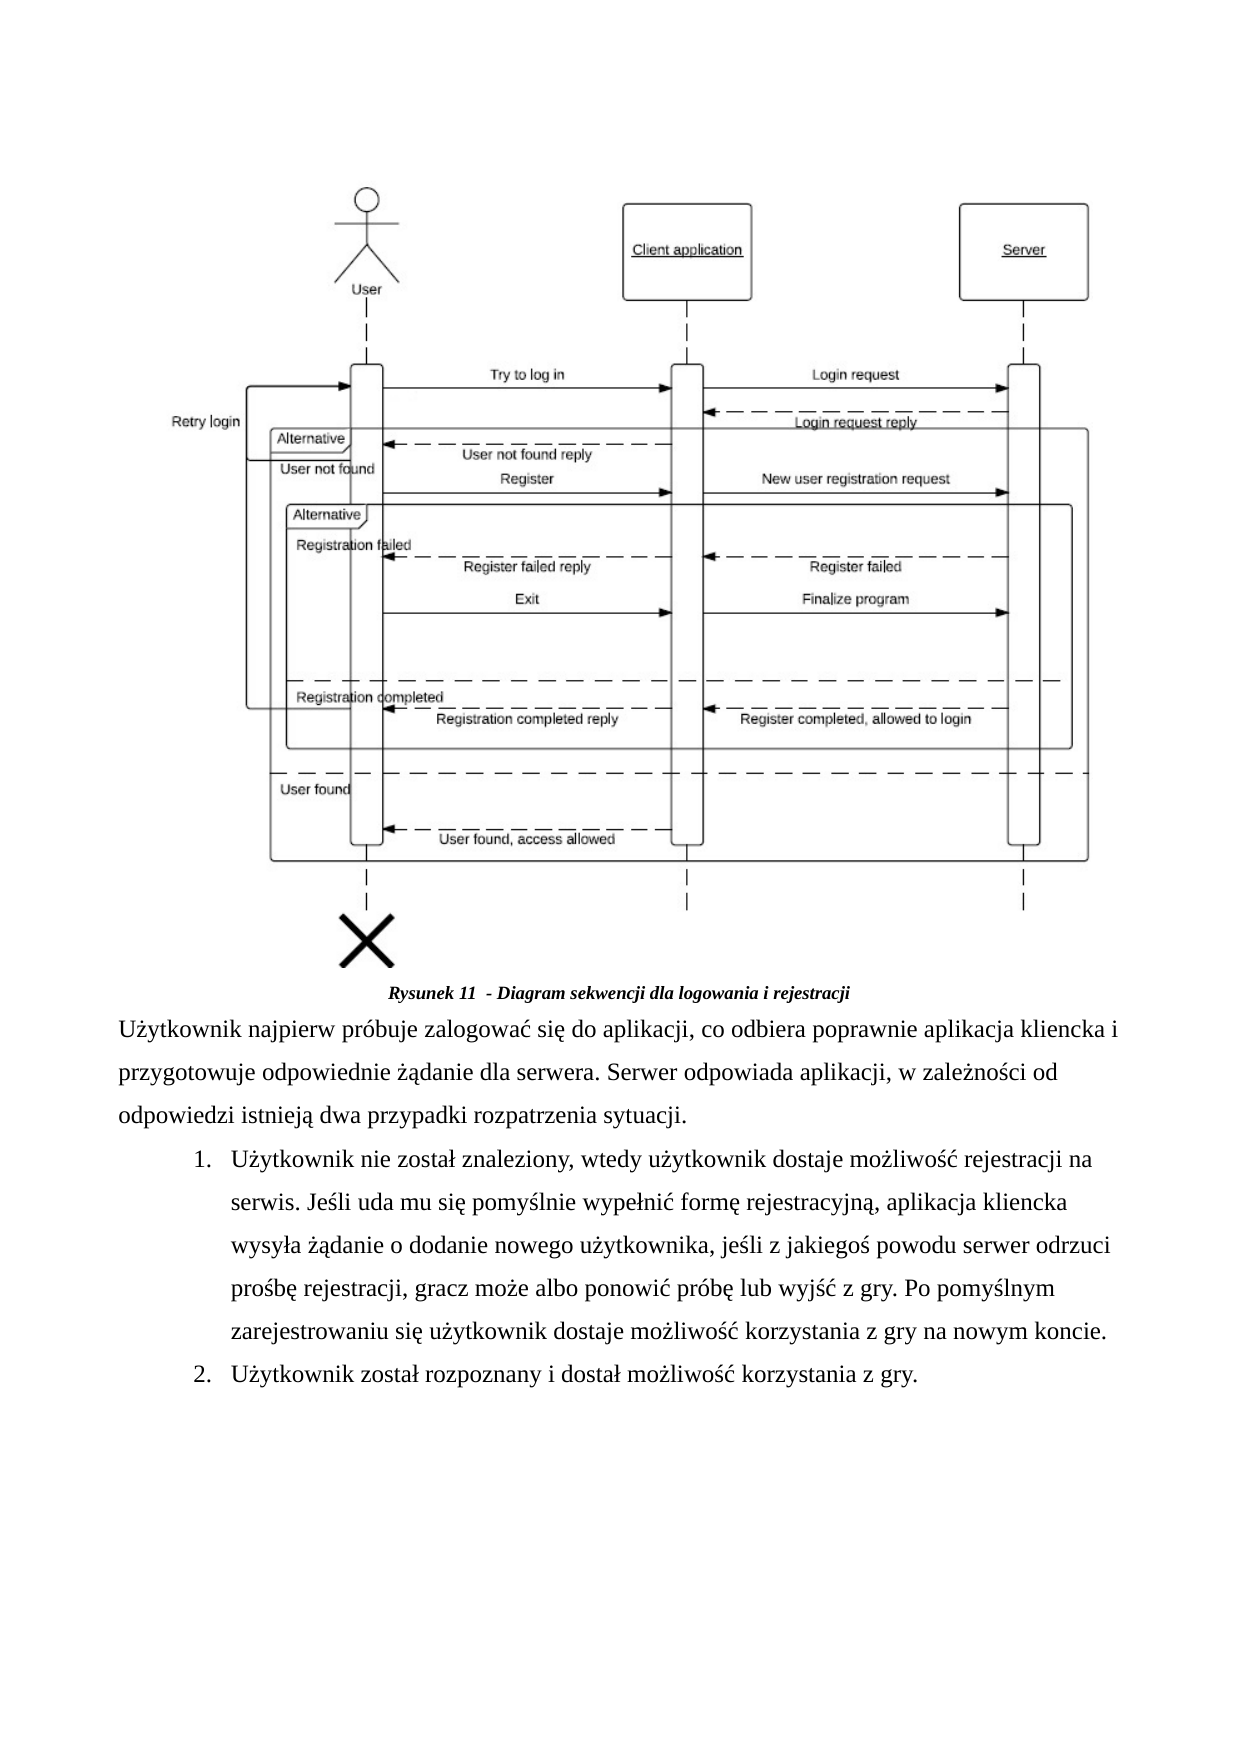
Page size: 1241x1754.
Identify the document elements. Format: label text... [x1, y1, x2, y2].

list Użytkownik został rozpoznany i dostał możliwość korzystania z gry. [193, 1359, 1122, 1388]
list Użytkownik nie został znaleziony, wtedy użytkownik dostaje możliwość rejestracji na serwis. Jeśli uda mu się pomyślnie wypełnić formę rejestracyjną, aplikacja kliencka wysyła żądanie o dodanie nowego użytkownika, jeśli z jakiegoś powodu serwer odrzuci prośbę rejestracji, gracz może albo ponowić próbę lub wyjść z gry. Po pomyślnym zarejestrowaniu się użytkownik dostaje możliwość korzystania z gry na nowym koncie. [193, 1144, 1122, 1345]
picture [147, 161, 1093, 968]
text Rysunek 11 - Diagram sekwencji dla logowania i rejestracji [118, 982, 1122, 1003]
text Użytkownik najpierw próbuje zalogować się do aplikacji, co odbiera poprawnie aplikacja kliencka i przygotowuje odpowiednie żądanie dla serwera. Serwer odpowiada aplikacji, w zależności od odpowiedzi istnieją dwa przypadki rozpatrzenia sytuacji. [118, 1014, 1122, 1129]
